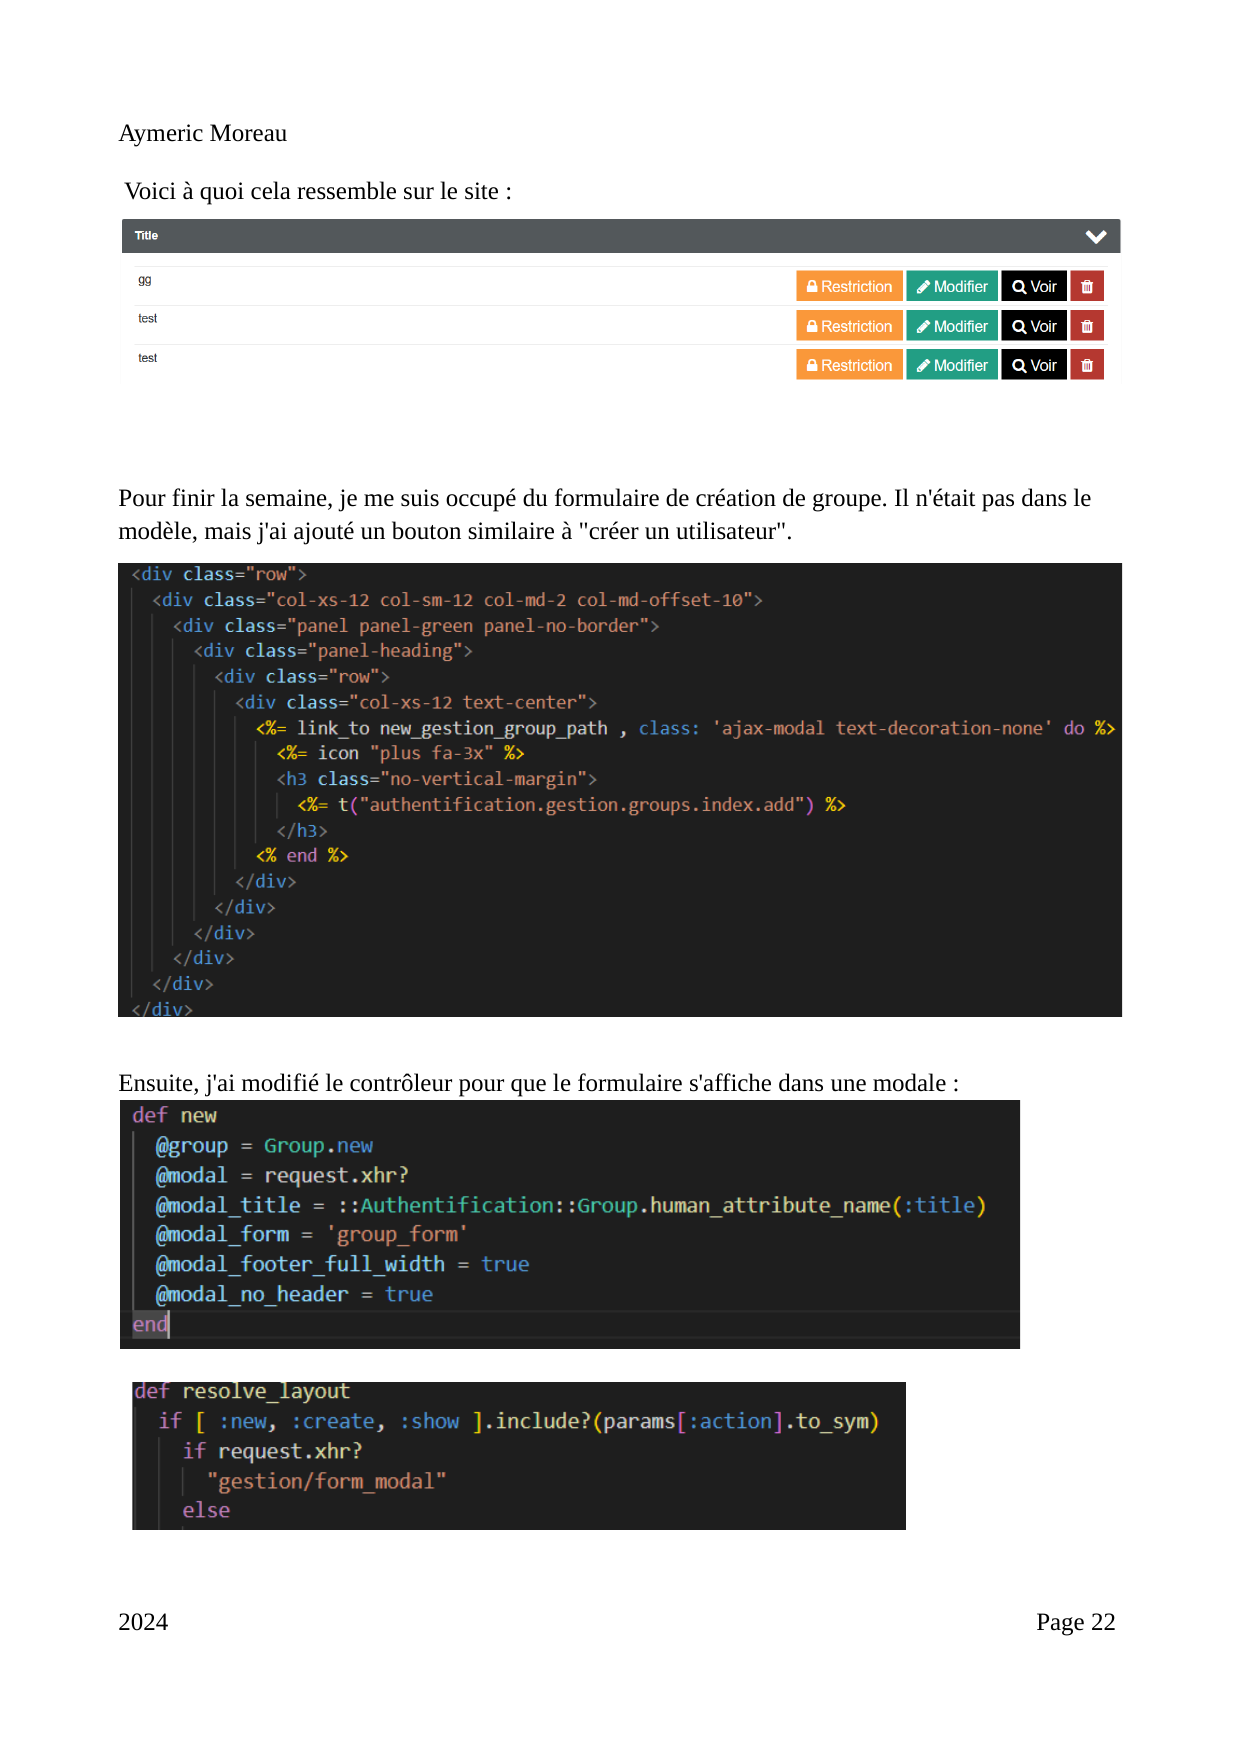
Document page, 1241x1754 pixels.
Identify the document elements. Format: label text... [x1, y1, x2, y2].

text Pour finir la semaine, je me suis occupé du formulaire de création de groupe. Il n'était pas dans le modèle, mais j'ai ajouté un bouton similaire à "créer un utilisateur". [118, 483, 1122, 545]
picture [118, 563, 1123, 1017]
picture [118, 213, 1123, 384]
picture [132, 1382, 906, 1530]
picture [120, 1100, 1021, 1349]
text Voici à quoi cela ressemble sur le site : [118, 176, 1122, 205]
text Ensuite, j'ai modifié le contrôleur pour que le formulaire s'affiche dans une modale : [118, 1068, 1122, 1097]
